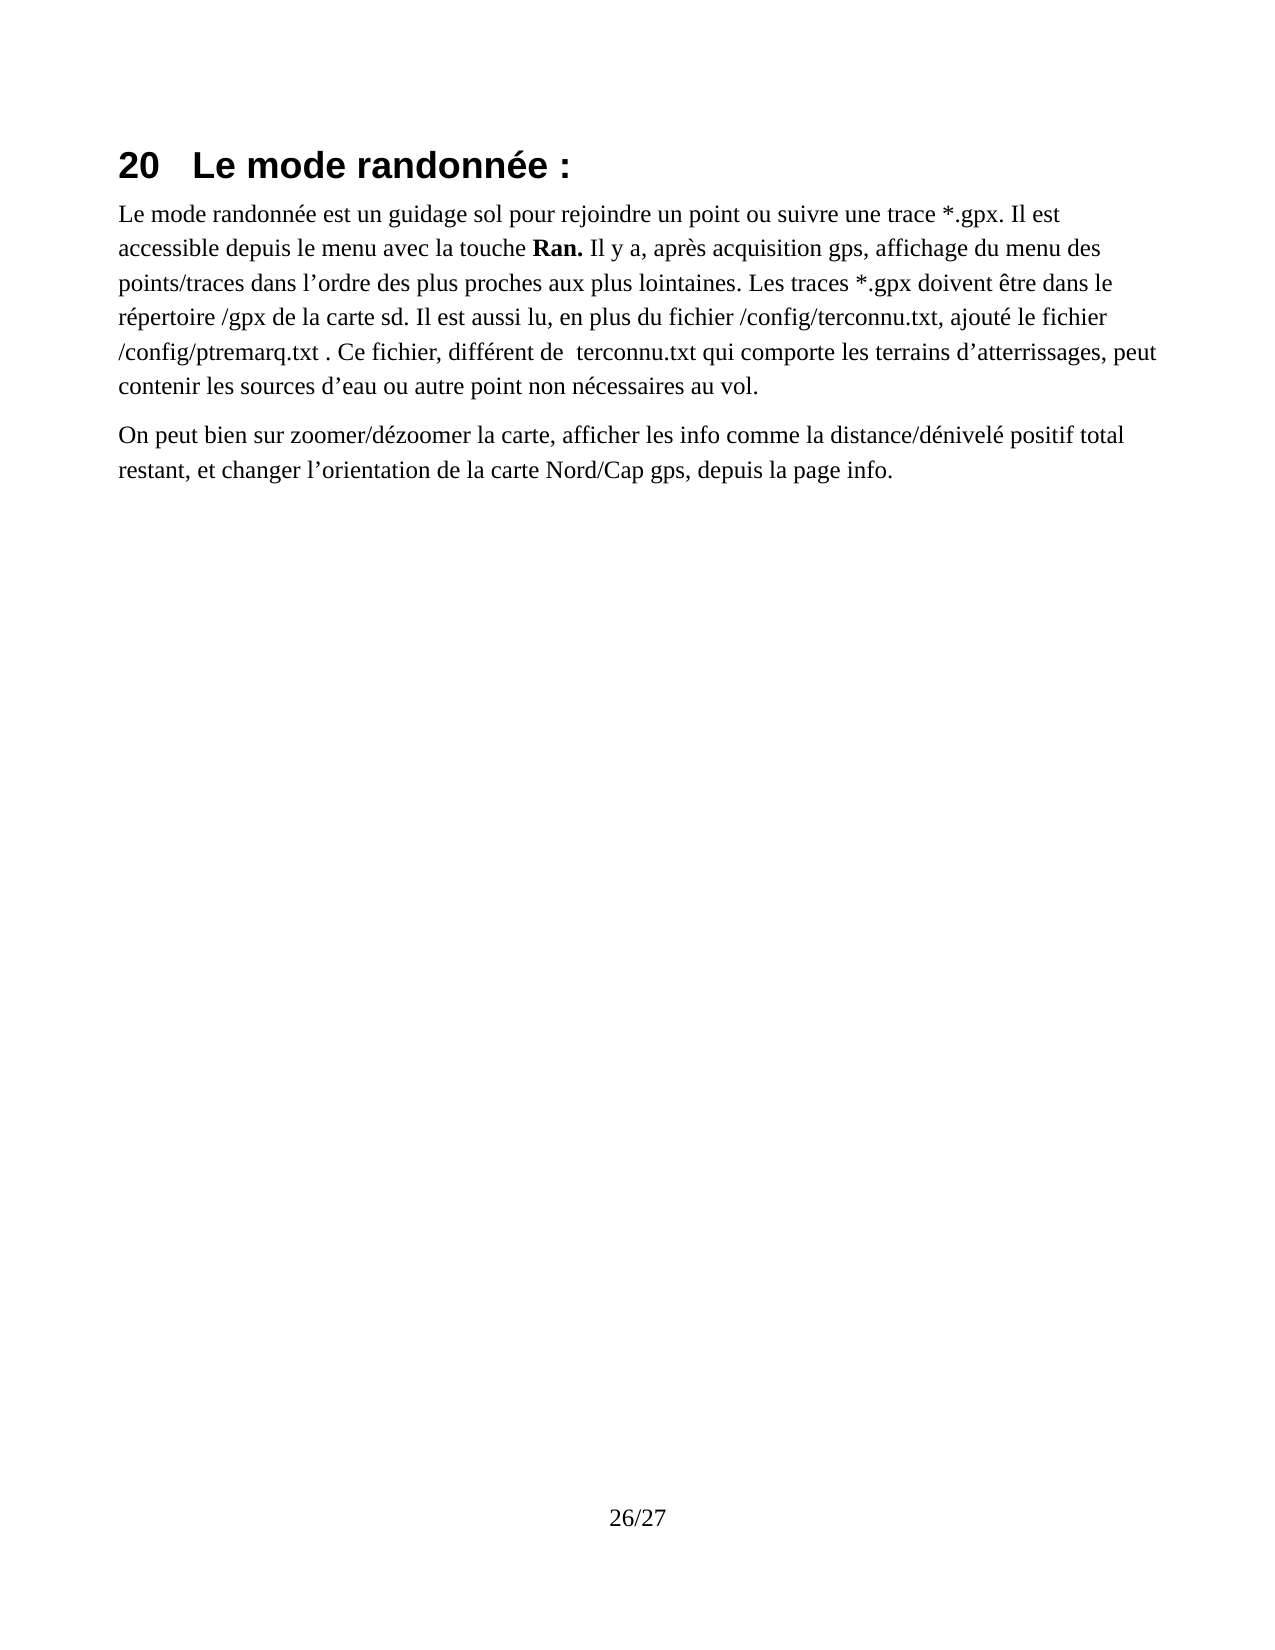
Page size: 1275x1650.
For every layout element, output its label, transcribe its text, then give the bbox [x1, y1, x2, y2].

subtitle Le mode randonnée : [118, 143, 1157, 186]
text Le mode randonnée est un guidage sol pour rejoindre un point ou suivre une trace *.gpx. Il est accessible depuis le menu avec la touche Ran. Il y a, après acquisition gps, affichage du menu des points/traces dans l’ordre des plus proches aux plus lointaines. Les traces *.gpx doivent être dans le répertoire /gpx de la carte sd. Il est aussi lu, en plus du fichier /config/terconnu.txt, ajouté le fichier /config/ptremarq.txt . Ce fichier, différent de terconnu.txt qui comporte les terrains d’atterrissages, peut contenir les sources d’eau ou autre point non nécessaires au vol. [118, 199, 1157, 400]
text On peut bien sur zoomer/dézoomer la carte, afficher les info comme la distance/dénivelé positif total restant, et changer l’orientation de la carte Nord/Cap gps, depuis la page info. [118, 420, 1157, 483]
